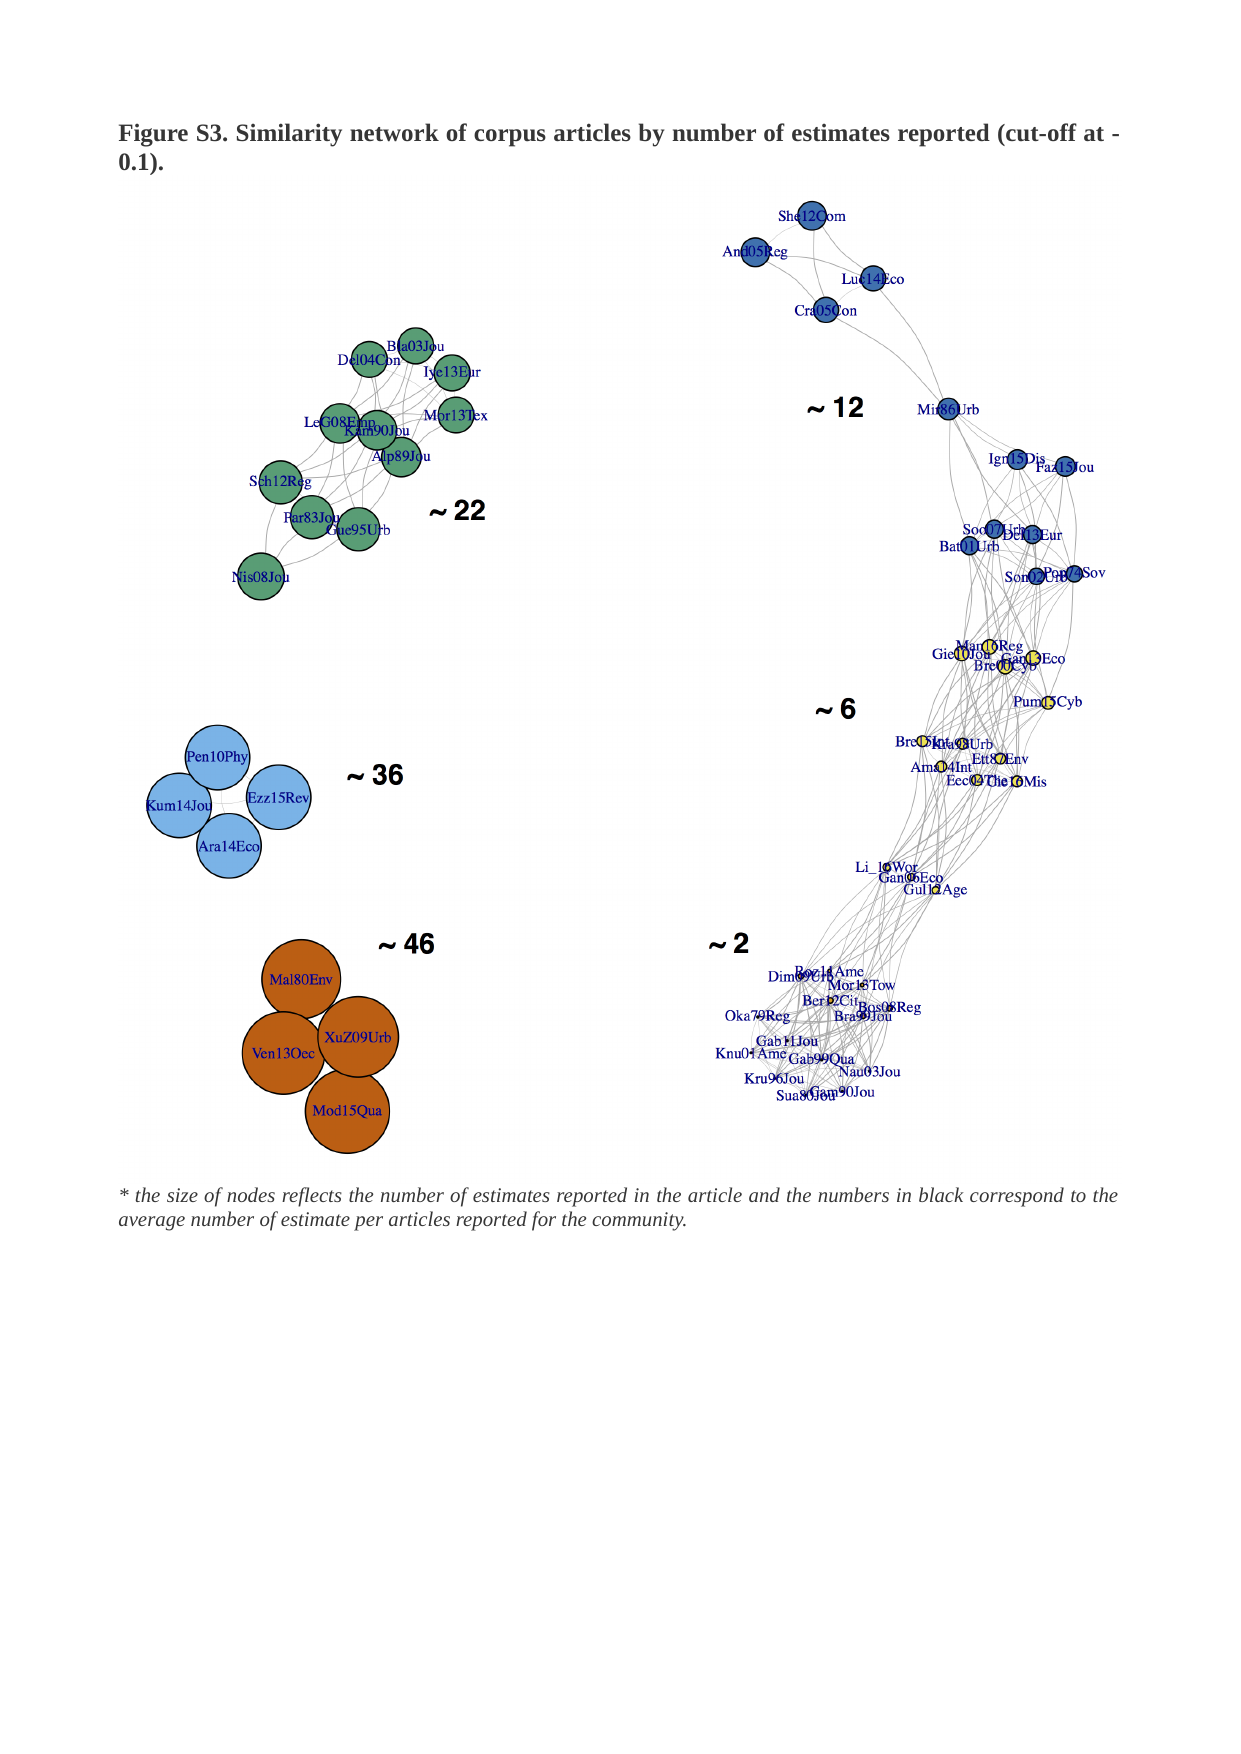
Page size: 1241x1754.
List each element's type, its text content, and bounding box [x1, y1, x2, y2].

picture [118, 175, 1123, 1184]
text Figure S3. Similarity network of corpus articles by number of estimates reported (cut-off at -0.1). [118, 118, 1122, 175]
text * the size of nodes reflects the number of estimates reported in the article and the numbers in black correspond to the average number of estimate per articles reported for the community. [118, 1184, 1122, 1231]
